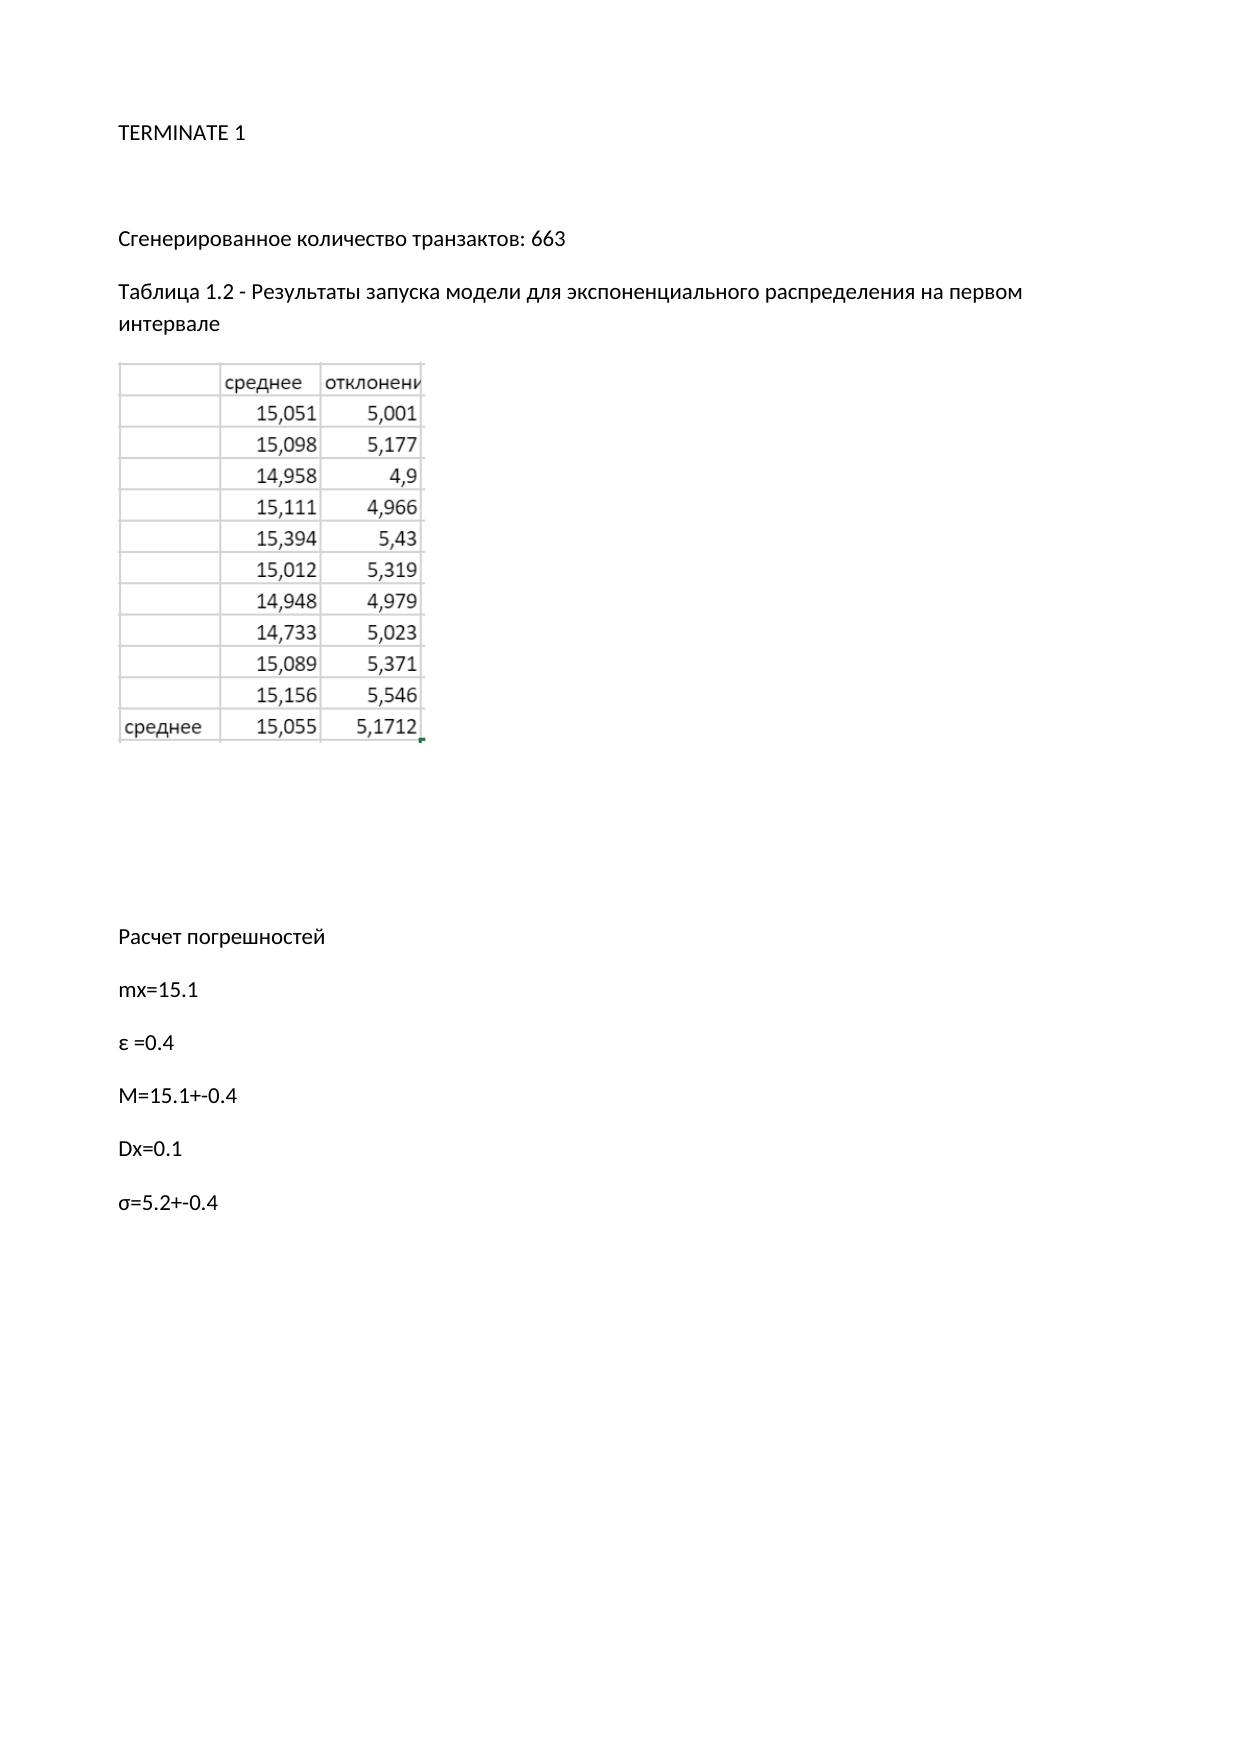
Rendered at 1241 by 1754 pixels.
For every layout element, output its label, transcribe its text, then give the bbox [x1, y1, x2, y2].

text σ=5.2+-0.4 [118, 1188, 1122, 1216]
text Dx=0.1 [118, 1134, 1122, 1163]
text Сгенерированное количество транзактов: 663 [118, 224, 1122, 252]
text Таблица 1.2 - Результаты запуска модели для экспоненциального распределения на первом интервале [118, 277, 1122, 337]
text ε =0.4 [118, 1028, 1122, 1057]
text M=15.1+-0.4 [118, 1082, 1122, 1109]
text TERMINATE 1 [118, 118, 1122, 146]
text Расчет погрешностей [118, 922, 1122, 951]
text mx=15.1 [118, 976, 1122, 1003]
